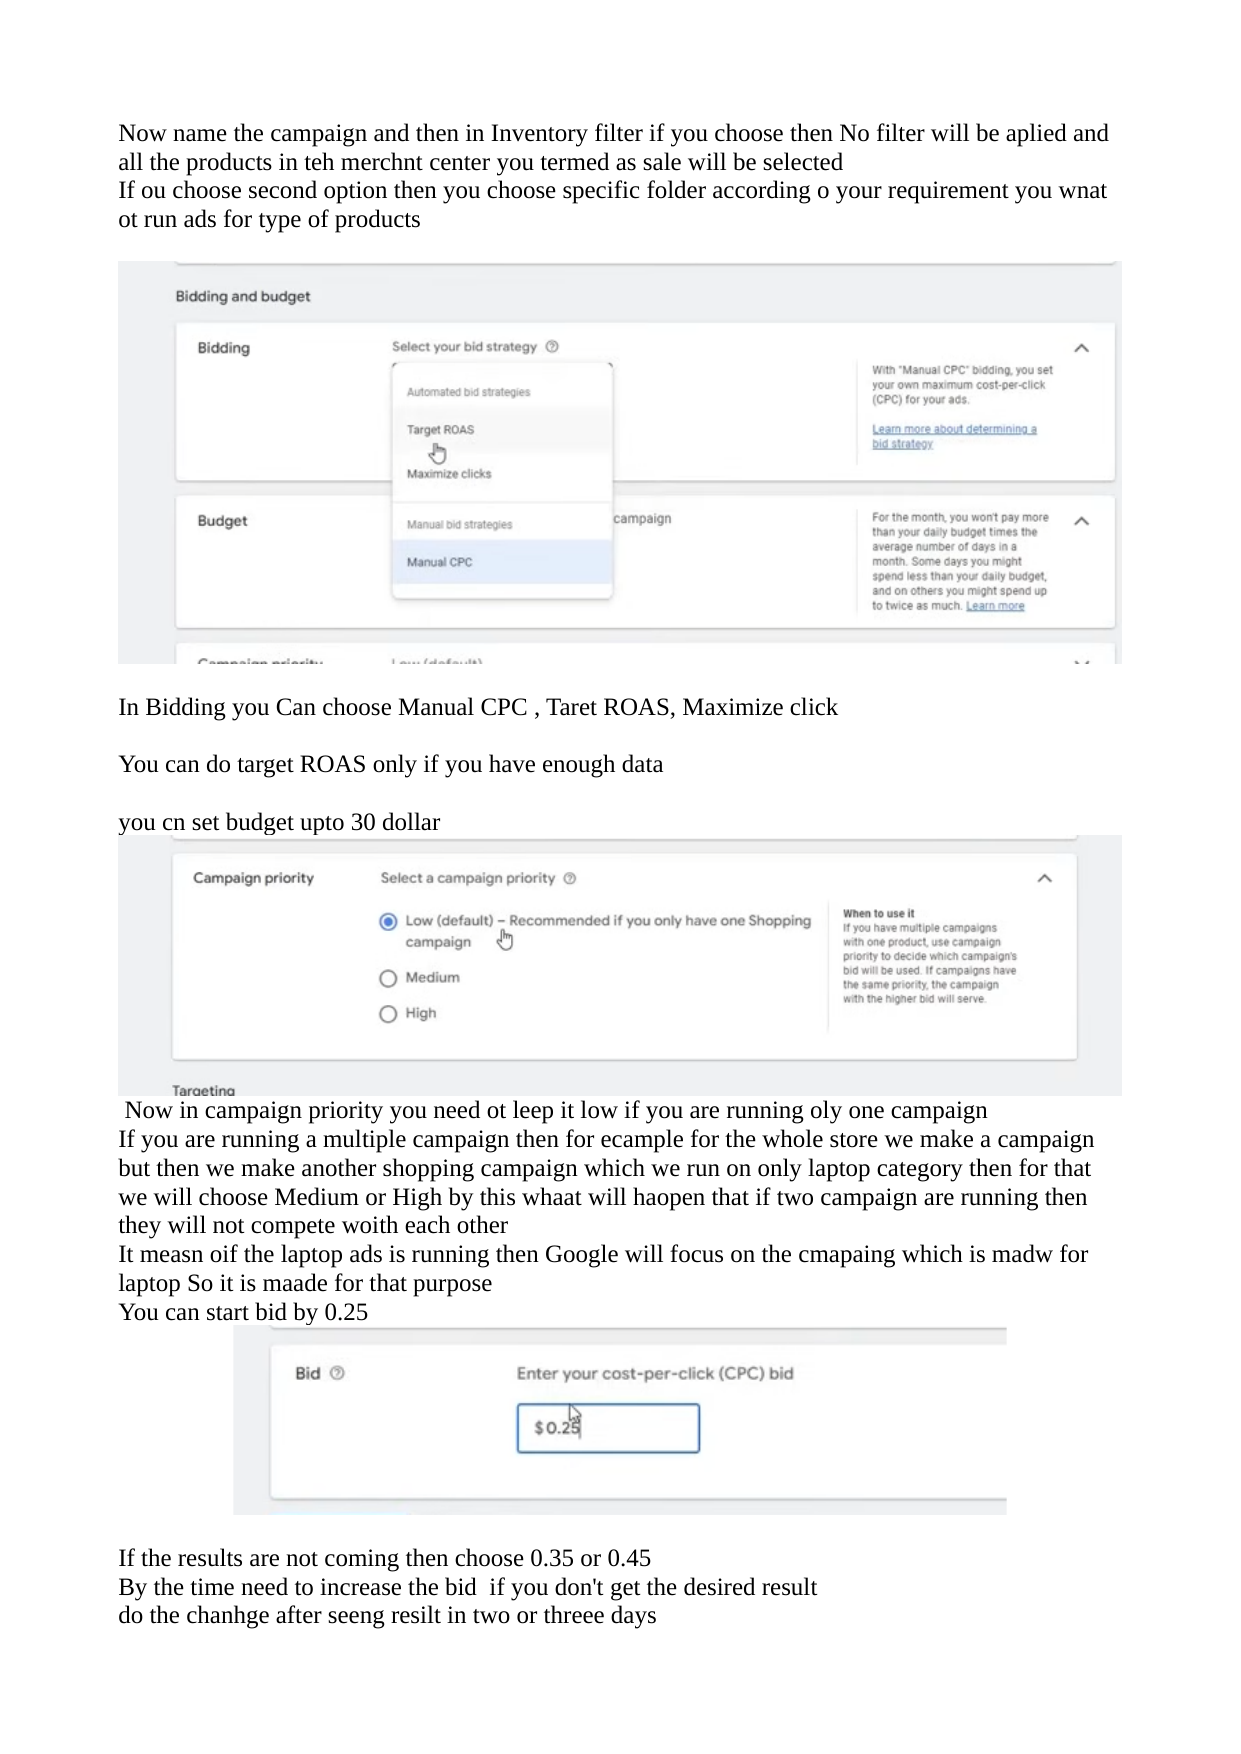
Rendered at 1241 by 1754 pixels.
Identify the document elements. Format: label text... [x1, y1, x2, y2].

text do the chanhge after seeng resilt in two or threee days [118, 1601, 1122, 1629]
text It measn oif the laptop ads is running then Google will focus on the cmapaing which is madw for laptop So it is maade for that purpose [118, 1239, 1122, 1297]
text By the time need to increase the bid if you don't get the desired result [118, 1572, 1122, 1601]
text If the results are not coming then choose 0.35 or 0.45 [118, 1543, 1122, 1572]
text If ou choose second option then you choose specific folder according o your requirement you wnat ot run ads for type of products [118, 176, 1122, 233]
text You can do target ROAS only if you have enough data [118, 749, 1122, 778]
text If you are running a multiple campaign then for ecample for the whole store we make a campaign [118, 1124, 1122, 1153]
text Now name the campaign and then in Inventory filter if you choose then No filter will be aplied and all the products in teh merchnt center you termed as sale will be selected [118, 118, 1122, 176]
text In Bidding you Can choose Manual CPC , Taret ROAS, Maximize click [118, 692, 1122, 721]
picture [118, 261, 1122, 664]
picture [233, 1325, 1007, 1515]
text you cn set budget upto 30 dollar [118, 807, 1122, 835]
text You can start bid by 0.25 [118, 1297, 1122, 1325]
text but then we make another shopping campaign which we run on only laptop category then for that we will choose Medium or High by this whaat will haopen that if two campaign are running then they will not compete woith each other [118, 1153, 1122, 1239]
text Now in campaign priority you need ot leep it low if you are running oly one campaign [118, 1096, 1122, 1124]
picture [118, 835, 1122, 1096]
